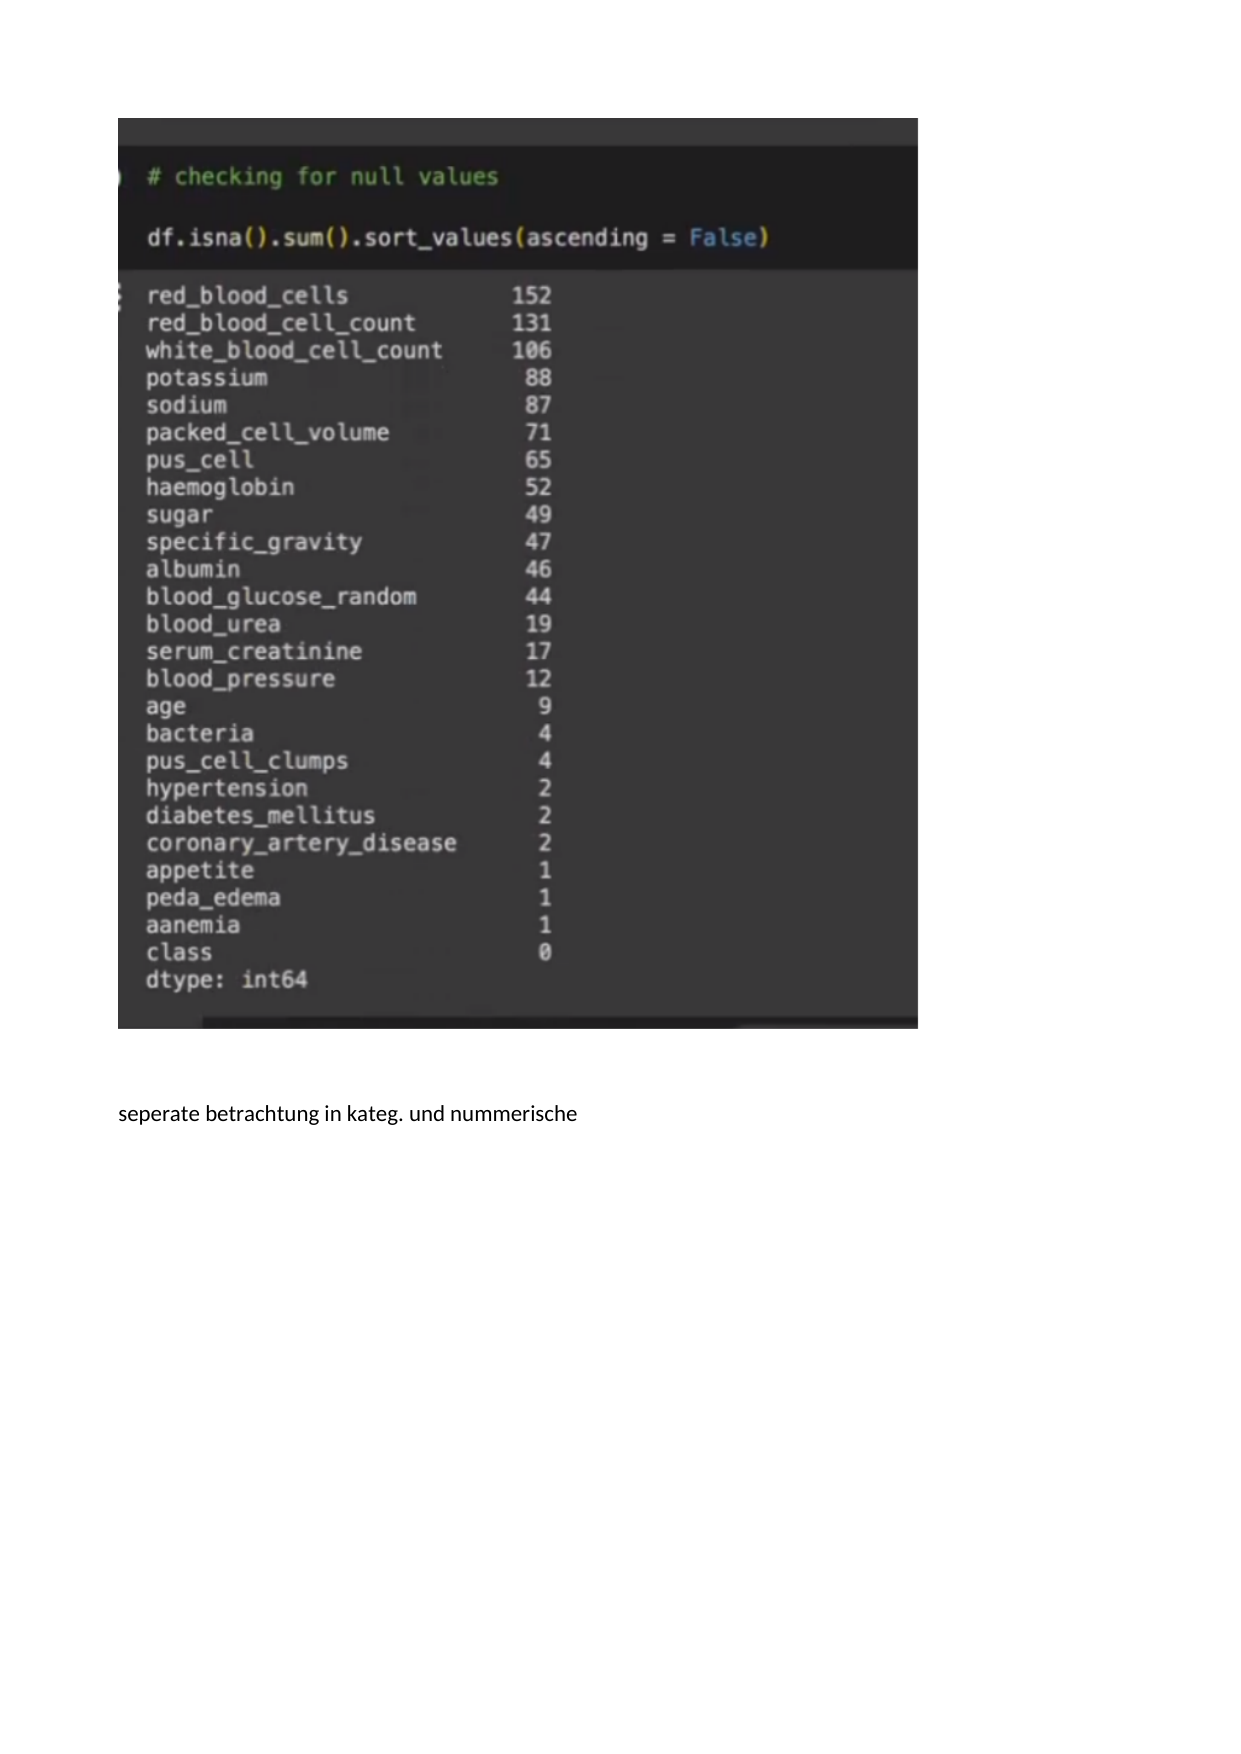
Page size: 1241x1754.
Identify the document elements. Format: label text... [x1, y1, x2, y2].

text seperate betrachtung in kateg. und nummerische [118, 1099, 1122, 1127]
